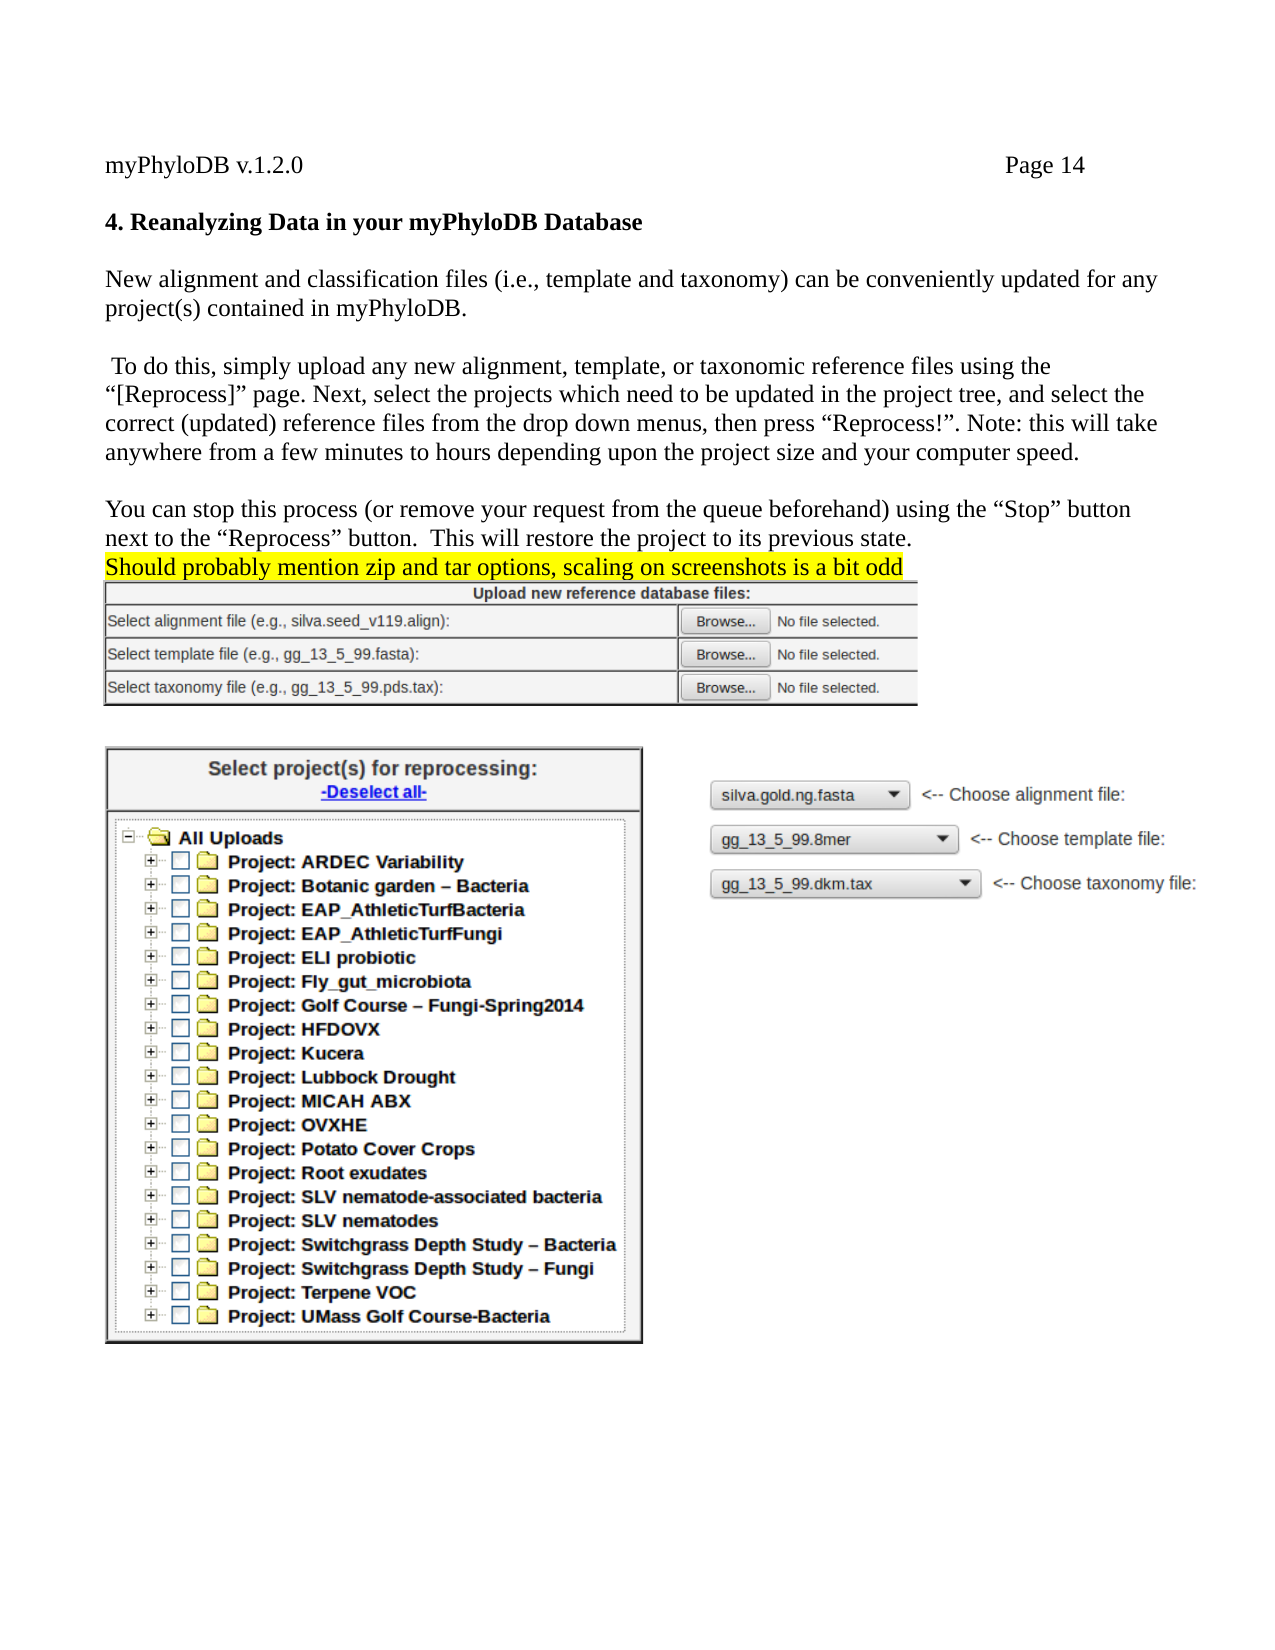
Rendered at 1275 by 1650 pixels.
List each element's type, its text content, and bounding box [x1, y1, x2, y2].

text New alignment and classification files (i.e., template and taxonomy) can be conveniently updated for any project(s) contained in myPhyloDB. [105, 264, 1170, 322]
text 4. Reanalyzing Data in your myPhyloDB Database [105, 207, 1170, 236]
picture [703, 773, 1203, 906]
picture [103, 580, 918, 706]
text Should probably mention zip and tar options, scaling on screenshots is a bit odd [105, 552, 1170, 581]
text To do this, simply upload any new alignment, template, or taxonomic reference files using the “[Reprocess]” page. Next, select the projects which need to be updated in the project tree, and select the correct (updated) reference files from the drop down menus, then press “Reprocess!”. Note: this will take anywhere from a few minutes to hours depending upon the project size and your computer speed. [105, 351, 1170, 466]
picture [104, 746, 644, 1344]
text You can stop this process (or remove your request from the queue beforehand) using the “Stop” button next to the “Reprocess” button. This will restore the project to its previous state. [105, 494, 1170, 552]
